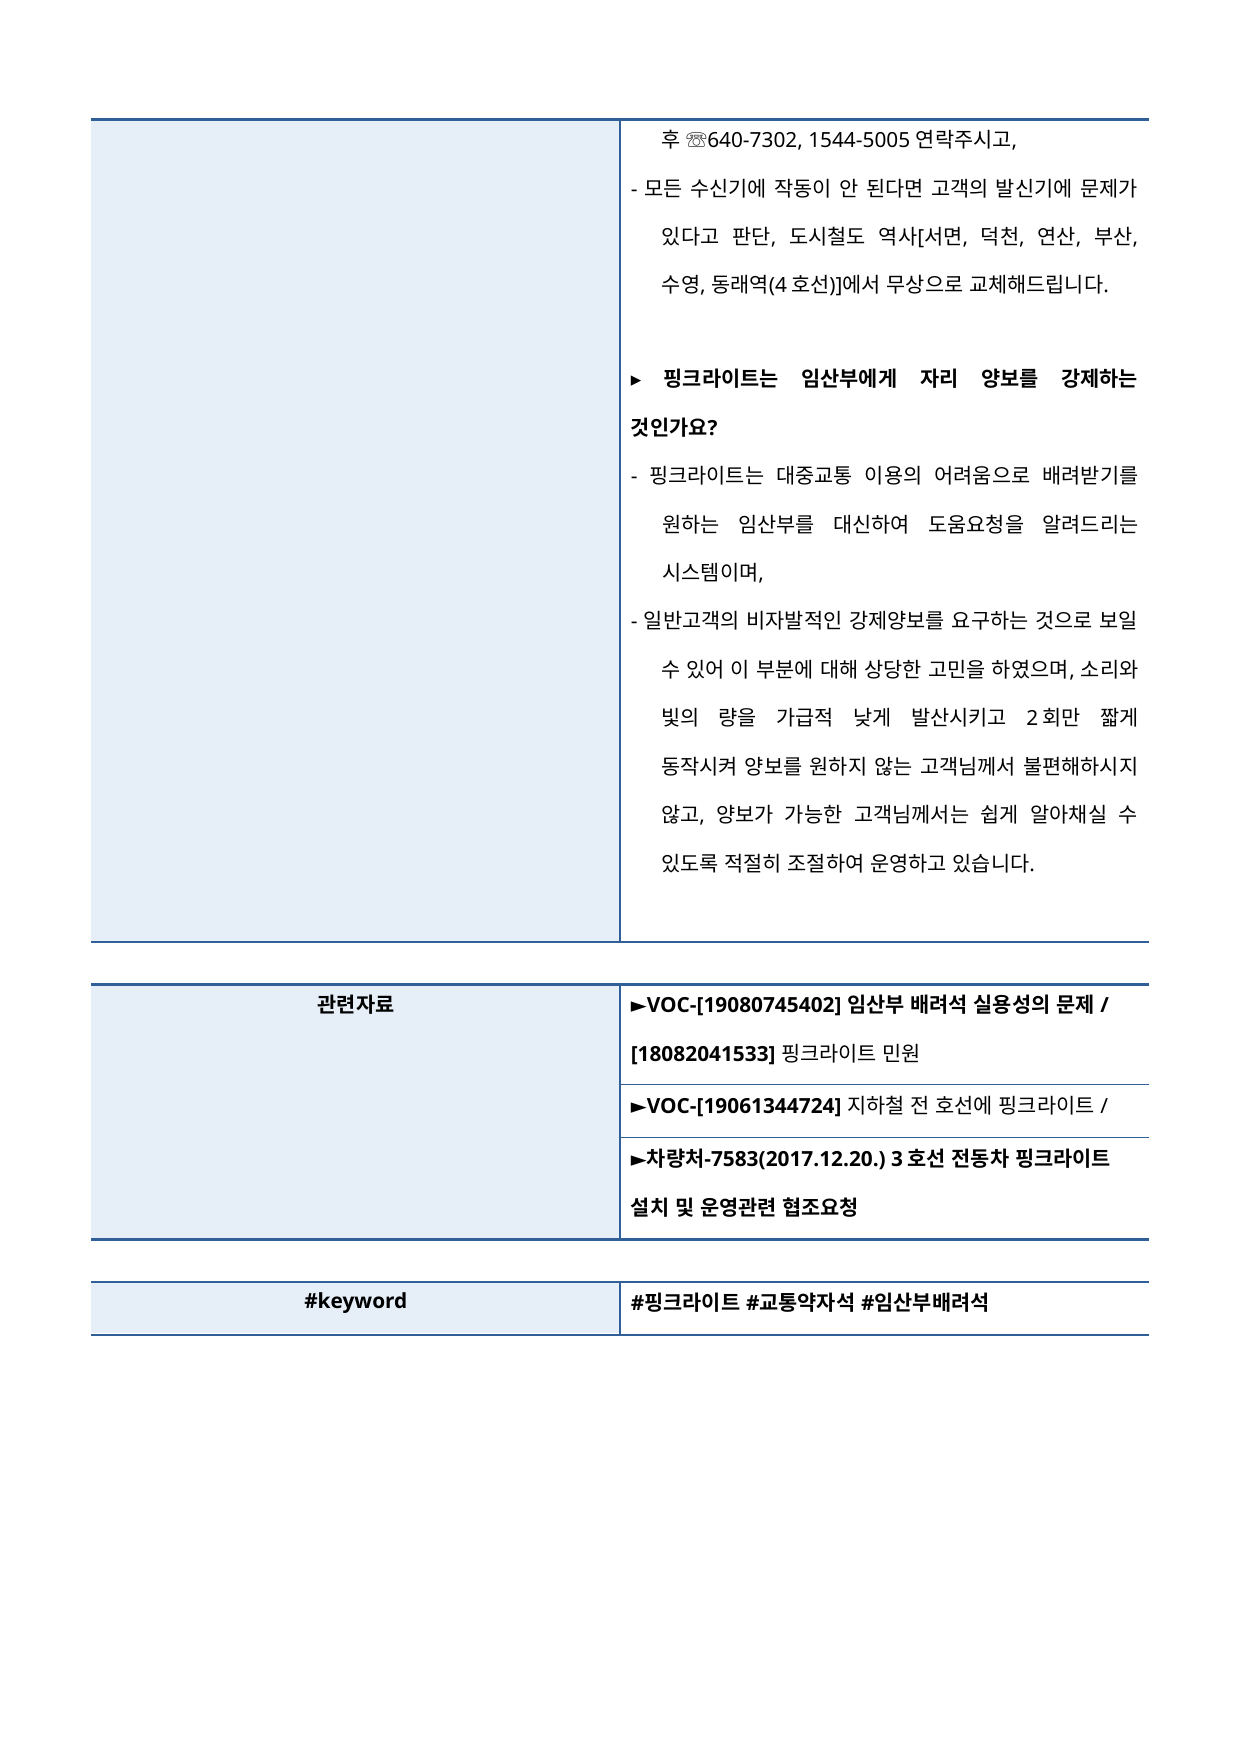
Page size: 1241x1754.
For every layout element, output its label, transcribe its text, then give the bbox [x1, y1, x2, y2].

table_header #핑크라이트 #교통약자석 #임산부배려석 [621, 1283, 1149, 1333]
table_header ►VOC-[19080745402] 임산부 배려석 실용성의 문제 / [18082041533] 핑크라이트 민원 [621, 986, 1149, 1084]
table_cell ►차량처-7583(2017.12.20.) 3호선 전동차 핑크라이트 설치 및 운영관련 협조요청 [621, 1138, 1149, 1238]
table_header 관련자료 [91, 986, 619, 1238]
table_header 후 ☏640-7302, 1544-5005 연락주시고, - 모든 수신기에 작동이 안 된다면 고객의 발신기에 문제가 있다고 판단, 도시철도 역사[서면, 덕천, 연산, 부산, 수영, 동래역(4호선)]에서 무상으로 교체해드립니다. ▸ 핑크라이트는 임산부에게 자리 양보를 강제하는 것인가요? - 핑크라이트는 대중교통 이용의 어려움으로 배려받기를 원하는 임산부를 대신하여 도움요청을 알려드리는 시스템이며, - 일반고객의 비자발적인 강제양보를 요구하는 것으로 보일 수 있어 이 부분에 대해 상당한 고민을 하였으며, 소리와 빛의 량을 가급적 낮게 발산시키고 2회만 짧게 동작시켜 양보를 원하지 않는 고객님께서 불편해하시지 않고, 양보가 가능한 고객님께서는 쉽게 알아채실 수 있도록 적절히 조절하여 운영하고 있습니다. [621, 121, 1149, 941]
table_header #keyword [91, 1283, 619, 1333]
table_header [91, 121, 619, 941]
table_cell ►VOC-[19061344724] 지하철 전 호선에 핑크라이트 / [621, 1085, 1149, 1137]
